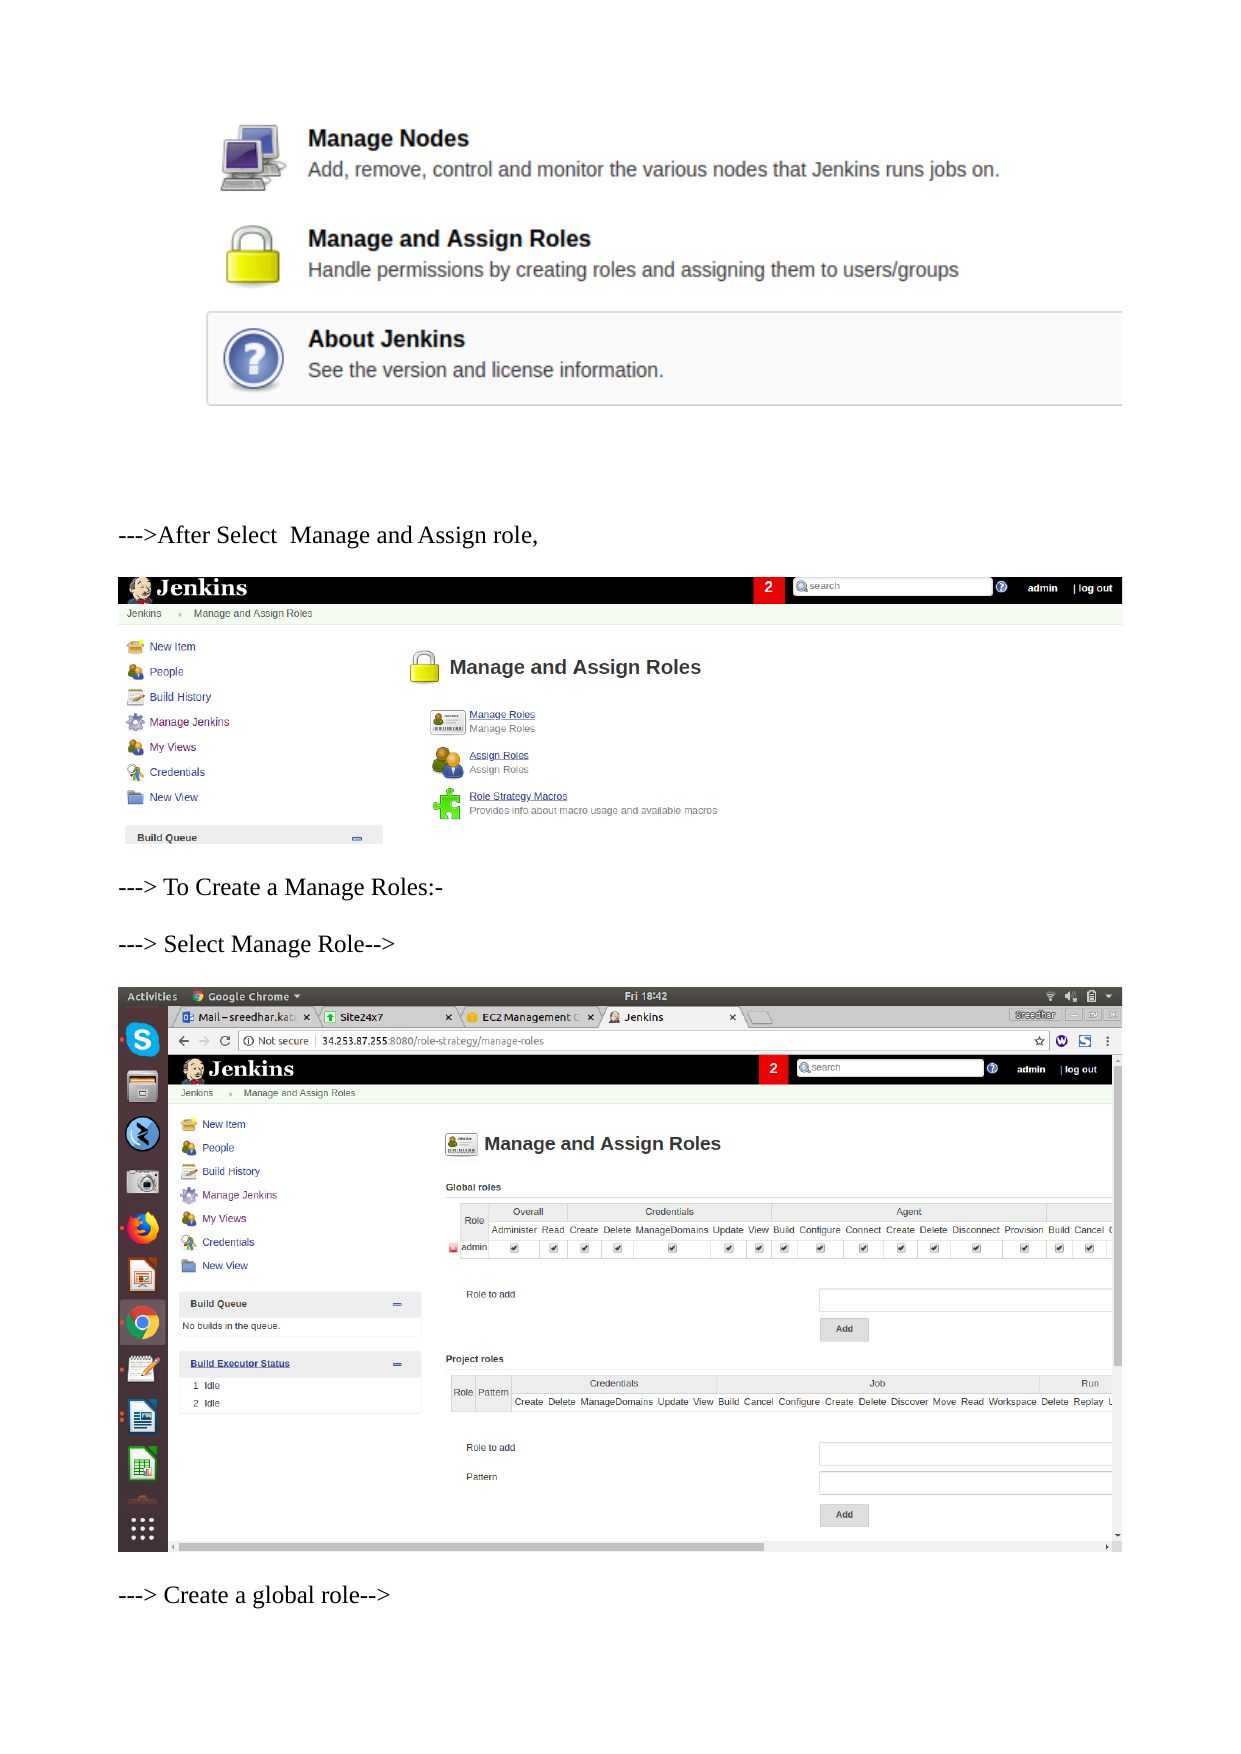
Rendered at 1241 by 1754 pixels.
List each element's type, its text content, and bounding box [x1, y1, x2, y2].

text ---> Select Manage Role--> [118, 929, 1122, 958]
text ---> To Create a Manage Roles:- [118, 872, 1122, 901]
picture [118, 118, 1123, 406]
picture [118, 577, 1123, 844]
text ---> Create a global role--> [118, 1580, 1122, 1609]
picture [118, 987, 1123, 1552]
text --->After Select Manage and Assign role, [118, 520, 1122, 549]
